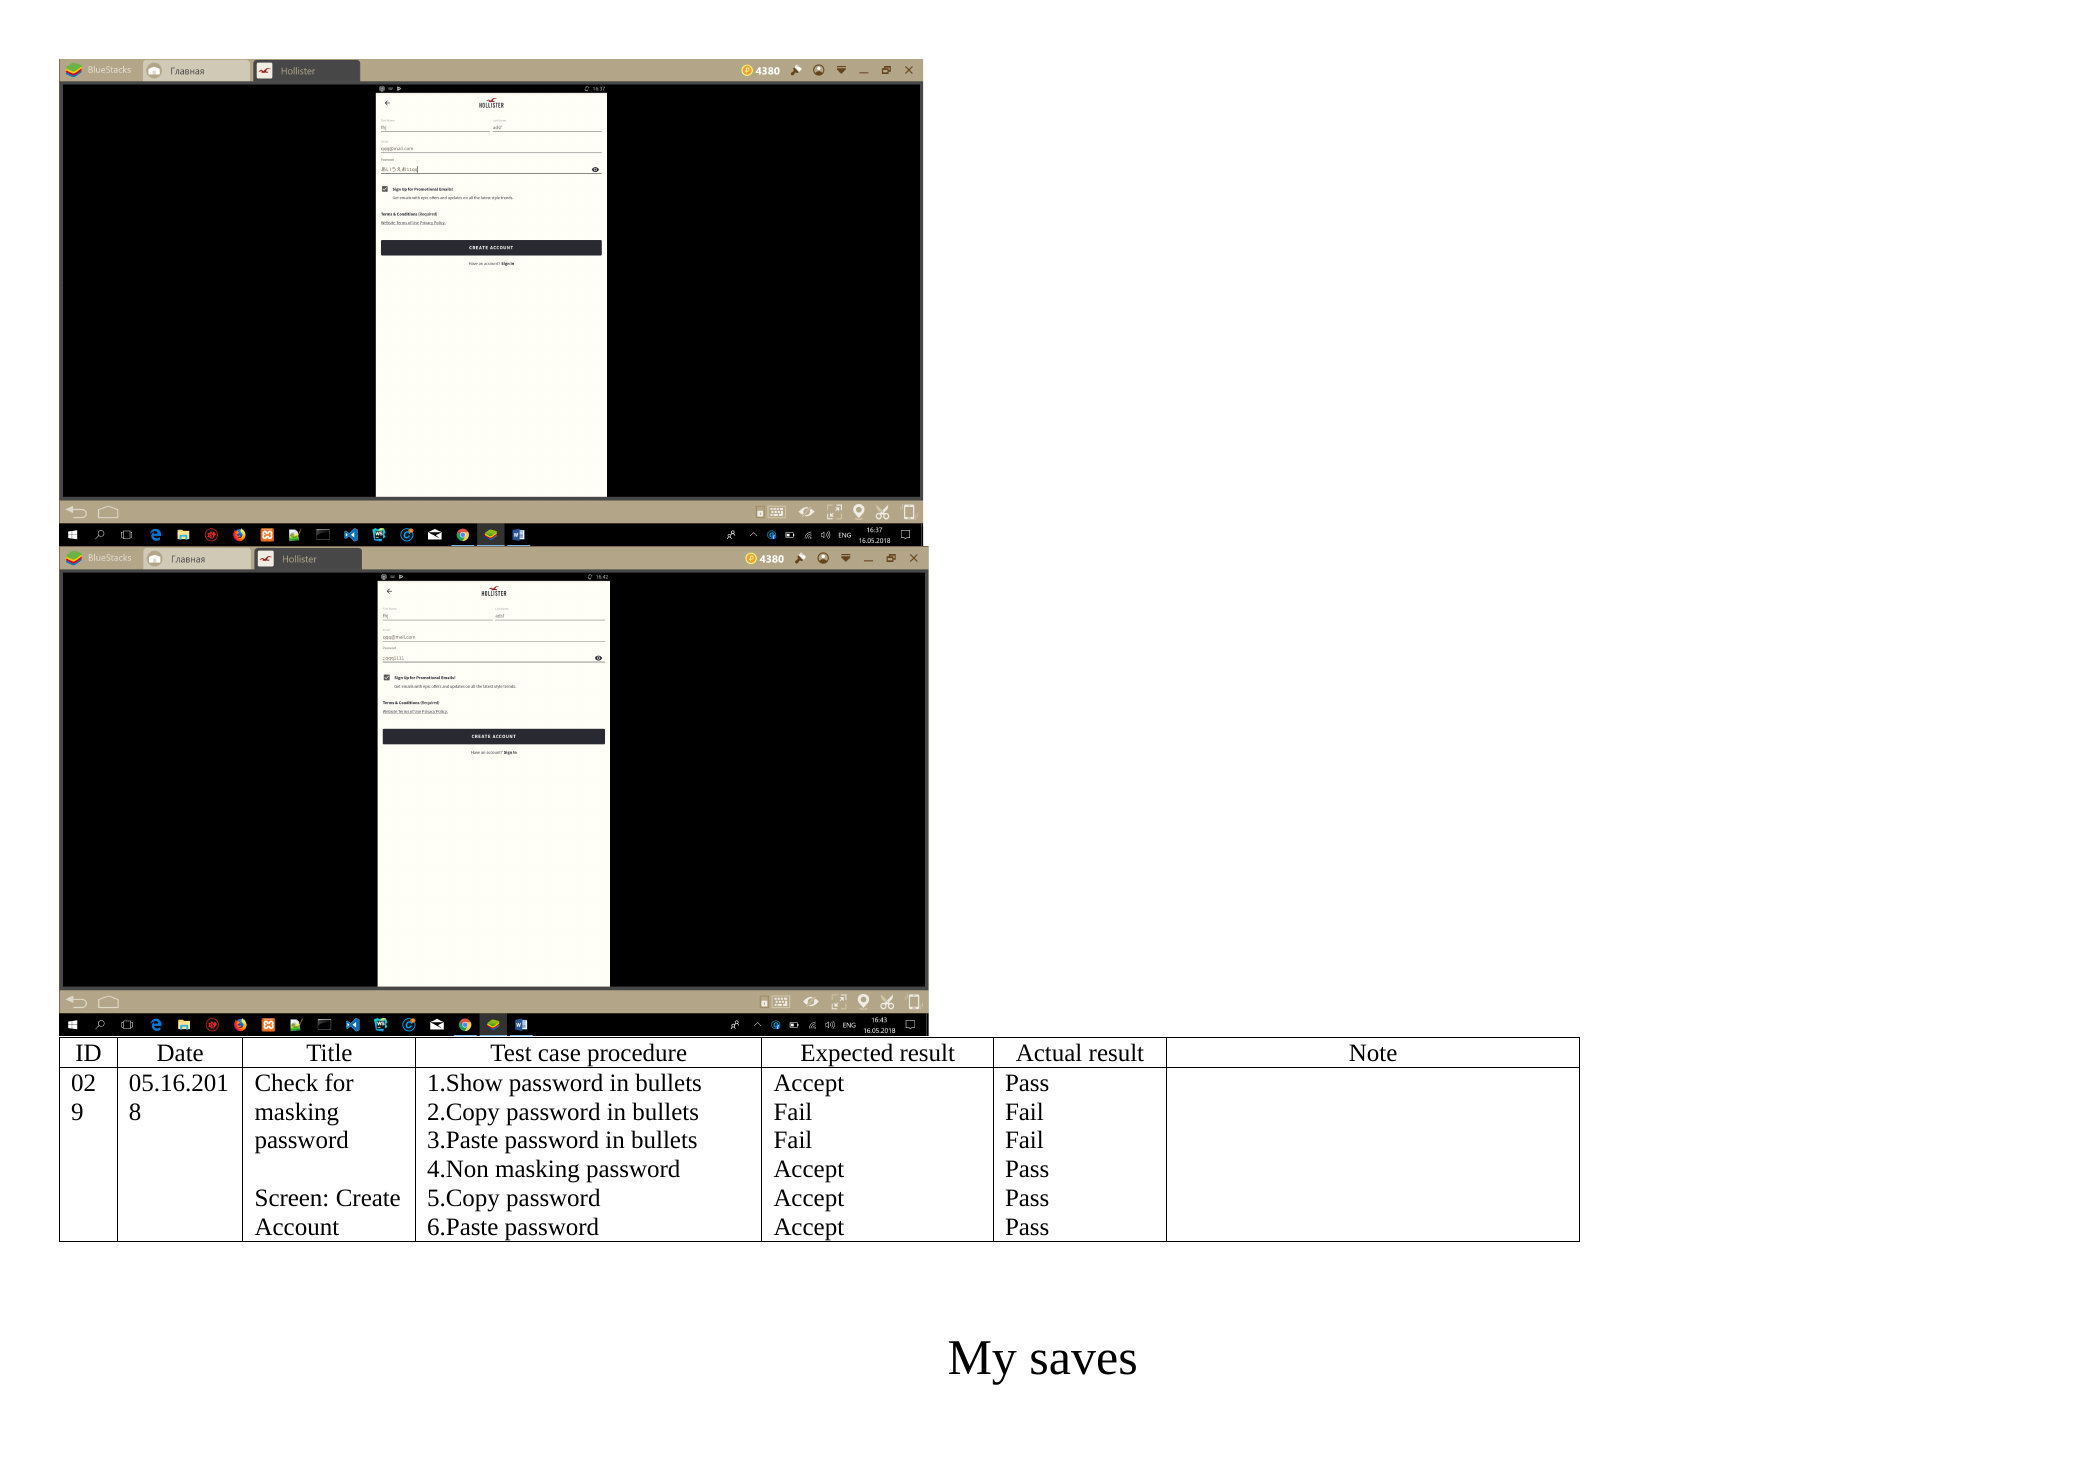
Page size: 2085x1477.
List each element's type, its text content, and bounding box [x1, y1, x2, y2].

table_header Actual result [994, 1038, 1166, 1067]
table_header Expected result [762, 1038, 993, 1067]
table_cell Accept Fail Fail Accept Accept Accept [762, 1068, 993, 1241]
table_header Title [243, 1038, 415, 1067]
table_cell Pass Fail Fail Pass Pass Pass [994, 1068, 1166, 1241]
text My saves [59, 1328, 2026, 1385]
table_cell Check for masking password Screen: Create Account [243, 1068, 415, 1241]
table_header Note [1167, 1038, 1579, 1067]
table_cell [1167, 1068, 1579, 1241]
table_cell 1.Show password in bullets 2.Copy password in bullets 3.Paste password in bullets 4.Non masking password 5.Copy password 6.Paste password [416, 1068, 761, 1241]
table_header ID [60, 1038, 117, 1067]
table_header Date [118, 1038, 242, 1067]
table_header Test case procedure [416, 1038, 761, 1067]
picture [59, 59, 929, 1036]
table_cell 029 [60, 1068, 117, 1241]
table_cell 05.16.2018 [118, 1068, 242, 1241]
